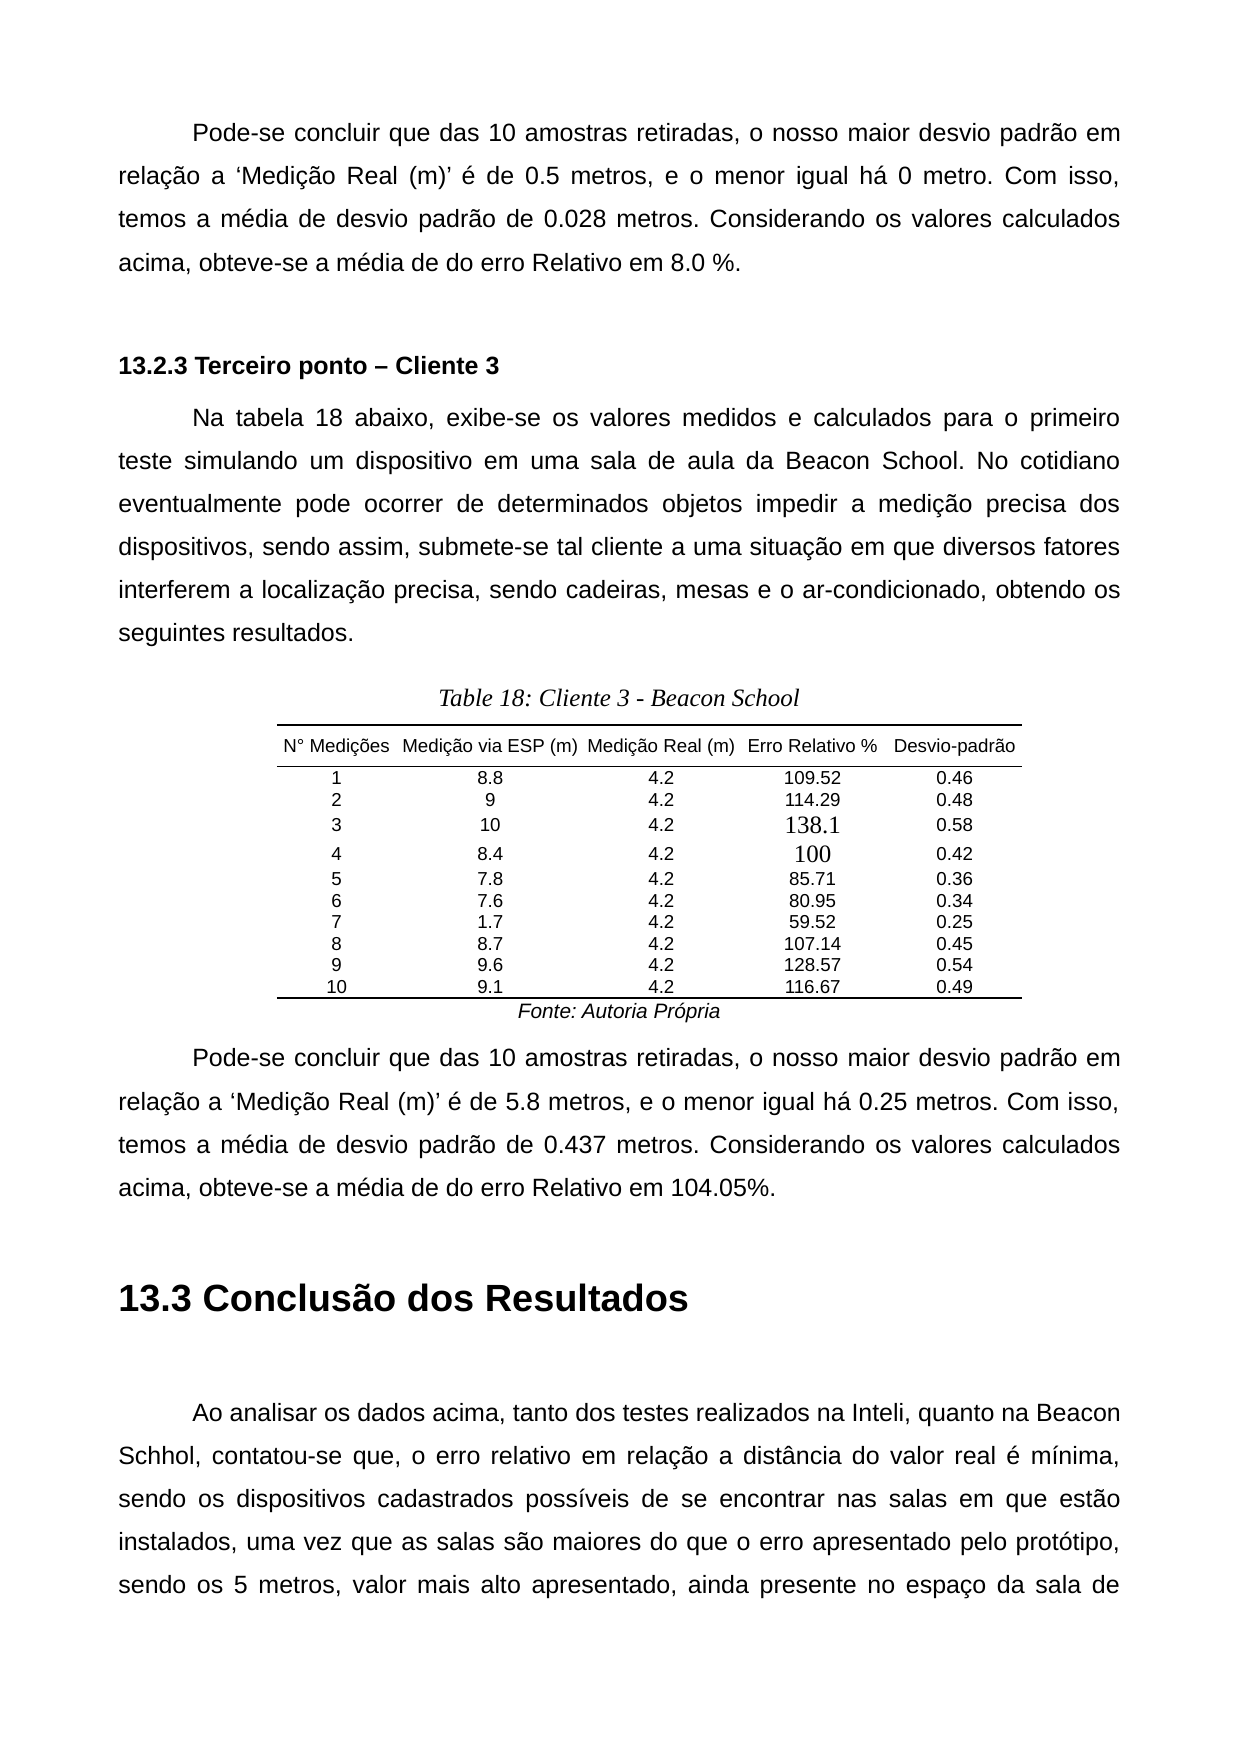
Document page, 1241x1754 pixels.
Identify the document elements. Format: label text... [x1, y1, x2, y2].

table_cell 0.25 [887, 911, 1022, 932]
table_cell 3 [277, 810, 396, 839]
text Pode-se concluir que das 10 amostras retiradas, o nosso maior desvio padrão em relação a ‘Medição Real (m)’ é de 0.5 metros, e o menor igual há 0 metro. Com isso, temos a média de desvio padrão de 0.028 metros. Considerando os valores calculados acima, obteve-se a média de do erro Relativo em 8.0 %. [118, 118, 1122, 276]
table_cell 0.34 [887, 889, 1022, 911]
text Ao analisar os dados acima, tanto dos testes realizados na Inteli, quanto na Beacon Schhol, contatou-se que, o erro relativo em relação a distância do valor real é mínima, sendo os dispositivos cadastrados possíveis de se encontrar nas salas em que estão instalados, uma vez que as salas são maiores do que o erro apresentado pelo protótipo, sendo os 5 metros, valor mais alto apresentado, ainda presente no espaço da sala de [118, 1398, 1122, 1599]
table_cell 4.2 [584, 868, 738, 889]
table_header Medição via ESP (m) [396, 726, 584, 766]
table_cell 8.4 [396, 839, 584, 868]
table_cell 5 [277, 868, 396, 889]
table_cell 0.46 [887, 767, 1022, 789]
table_cell 0.45 [887, 933, 1022, 954]
table_cell 114.29 [738, 789, 887, 810]
table_cell 7 [277, 911, 396, 932]
table_cell 0.36 [887, 868, 1022, 889]
table_cell 4.2 [584, 789, 738, 810]
table_cell 0.48 [887, 789, 1022, 810]
table_cell 4.2 [584, 767, 738, 789]
text Na tabela 18 abaixo, exibe-se os valores medidos e calculados para o primeiro teste simulando um dispositivo em uma sala de aula da Beacon School. No cotidiano eventualmente pode ocorrer de determinados objetos impedir a medição precisa dos dispositivos, sendo assim, submete-se tal cliente a uma situação em que diversos fatores interferem a localização precisa, sendo cadeiras, mesas e o ar-condicionado, obtendo os seguintes resultados. [118, 403, 1122, 647]
table_cell 1.7 [396, 911, 584, 932]
table_cell 109.52 [738, 767, 887, 789]
text Fonte: Autoria Própria [118, 999, 1122, 1023]
table_cell 8.7 [396, 933, 584, 954]
table_cell 9 [396, 789, 584, 810]
table_cell 80.95 [738, 889, 887, 911]
subtitle 13.3 Conclusão dos Resultados [118, 1276, 1122, 1320]
subtitle 13.2.3 Terceiro ponto – Cliente 3 [118, 351, 1122, 380]
table_cell 9.6 [396, 954, 584, 976]
table_cell 10 [277, 976, 396, 997]
table_cell 4.2 [584, 976, 738, 997]
table_cell 0.58 [887, 810, 1022, 839]
table_header Erro Relativo % [738, 726, 887, 766]
table_cell 7.8 [396, 868, 584, 889]
table_cell 116.67 [738, 976, 887, 997]
table_cell 0.42 [887, 839, 1022, 868]
table_cell 107.14 [738, 933, 887, 954]
table_header N° Medições [277, 726, 396, 766]
table_header Desvio-padrão [887, 726, 1022, 766]
text Table 18: Cliente 3 - Beacon School [118, 683, 1122, 711]
table_cell 6 [277, 889, 396, 911]
table_cell 4.2 [584, 954, 738, 976]
table_cell 128.57 [738, 954, 887, 976]
table_cell 10 [396, 810, 584, 839]
table_cell 9 [277, 954, 396, 976]
table_cell 1 [277, 767, 396, 789]
table_cell 7.6 [396, 889, 584, 911]
table_cell 8.8 [396, 767, 584, 789]
table_cell 100 [738, 839, 887, 868]
table_header Medição Real (m) [584, 726, 738, 766]
table_cell 4.2 [584, 911, 738, 932]
table_cell 8 [277, 933, 396, 954]
table_cell 4.2 [584, 933, 738, 954]
text Pode-se concluir que das 10 amostras retiradas, o nosso maior desvio padrão em relação a ‘Medição Real (m)’ é de 5.8 metros, e o menor igual há 0.25 metros. Com isso, temos a média de desvio padrão de 0.437 metros. Considerando os valores calculados acima, obteve-se a média de do erro Relativo em 104.05%. [118, 1043, 1122, 1201]
table_cell 4 [277, 839, 396, 868]
table_cell 85.71 [738, 868, 887, 889]
table_cell 9.1 [396, 976, 584, 997]
table_cell 0.54 [887, 954, 1022, 976]
table_cell 4.2 [584, 839, 738, 868]
table_cell 59.52 [738, 911, 887, 932]
table_cell 0.49 [887, 976, 1022, 997]
table_cell 4.2 [584, 889, 738, 911]
table_cell 2 [277, 789, 396, 810]
table_cell 138.1 [738, 810, 887, 839]
table_cell 4.2 [584, 810, 738, 839]
